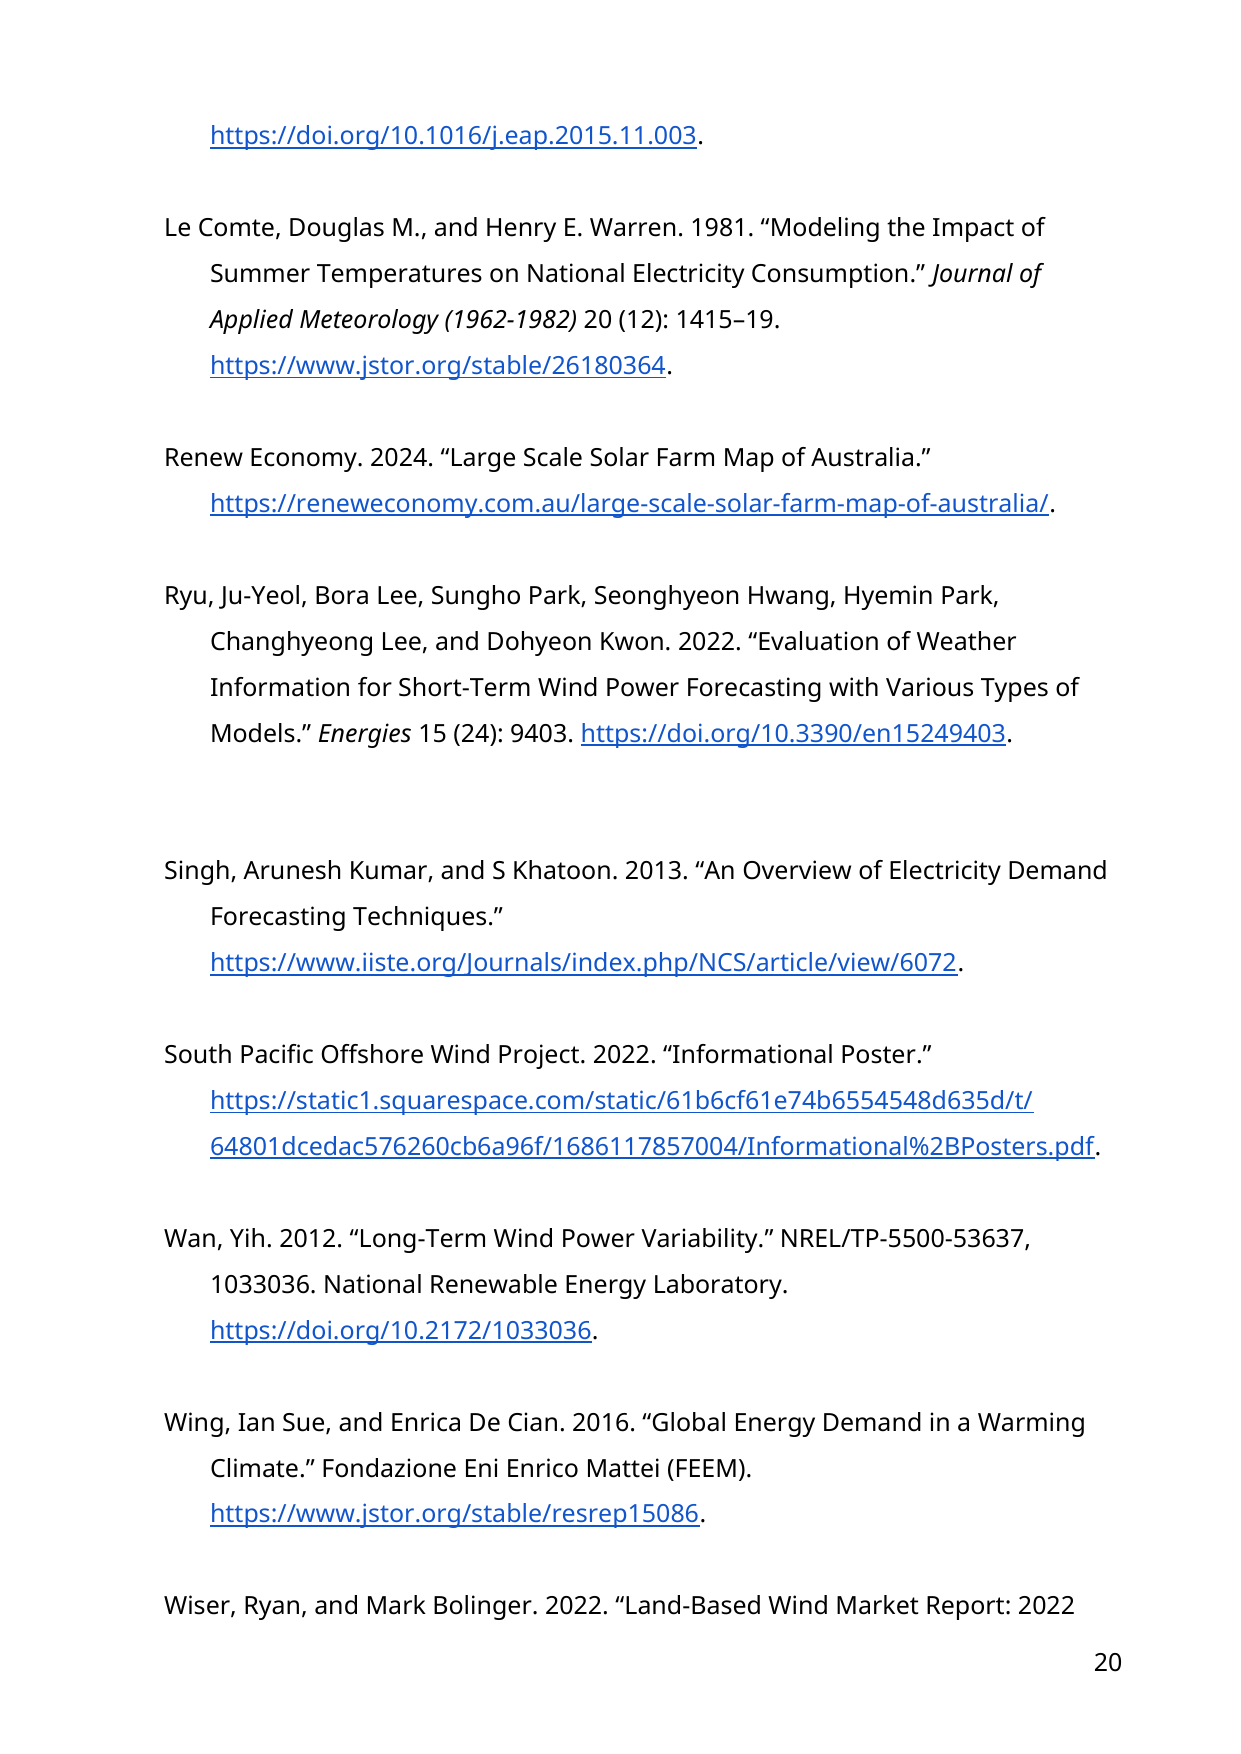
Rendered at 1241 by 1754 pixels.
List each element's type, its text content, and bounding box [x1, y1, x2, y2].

text Wing, Ian Sue, and Enrica De Cian. 2016. “Global Energy Demand in a Warming Climate.” Fondazione Eni Enrico Mattei (FEEM). https://www.jstor.org/stable/resrep15086. [164, 1404, 1122, 1530]
text Ryu, Ju-Yeol, Bora Lee, Sungho Park, Seonghyeon Hwang, Hyemin Park, Changhyeong Lee, and Dohyeon Kwon. 2022. “Evaluation of Weather Information for Short-Term Wind Power Forecasting with Various Types of Models.” Energies 15 (24): 9403. https://doi.org/10.3390/en15249403. [164, 577, 1122, 749]
text https://doi.org/10.1016/j.eap.2015.11.003. [164, 118, 1122, 152]
text South Pacific Offshore Wind Project. 2022. “Informational Poster.” https://static1.squarespace.com/static/61b6cf61e74b6554548d635d/t/64801dcedac576260cb6a96f/1686117857004/Informational%2BPosters.pdf. [164, 1037, 1122, 1163]
text Wan, Yih. 2012. “Long-Term Wind Power Variability.” NREL/TP-5500-53637, 1033036. National Renewable Energy Laboratory. https://doi.org/10.2172/1033036. [164, 1221, 1122, 1346]
text Wiser, Ryan, and Mark Bolinger. 2022. “Land-Based Wind Market Report: 2022 [164, 1588, 1122, 1622]
text Singh, Arunesh Kumar, and S Khatoon. 2013. “An Overview of Electricity Demand Forecasting Techniques.” https://www.iiste.org/Journals/index.php/NCS/article/view/6072. [164, 853, 1122, 979]
text Renew Economy. 2024. “Large Scale Solar Farm Map of Australia.” https://reneweconomy.com.au/large-scale-solar-farm-map-of-australia/. [164, 439, 1122, 519]
text Le Comte, Douglas M., and Henry E. Warren. 1981. “Modeling the Impact of Summer Temperatures on National Electricity Consumption.” Journal of Applied Meteorology (1962-1982) 20 (12): 1415–19. https://www.jstor.org/stable/26180364. [164, 210, 1122, 382]
